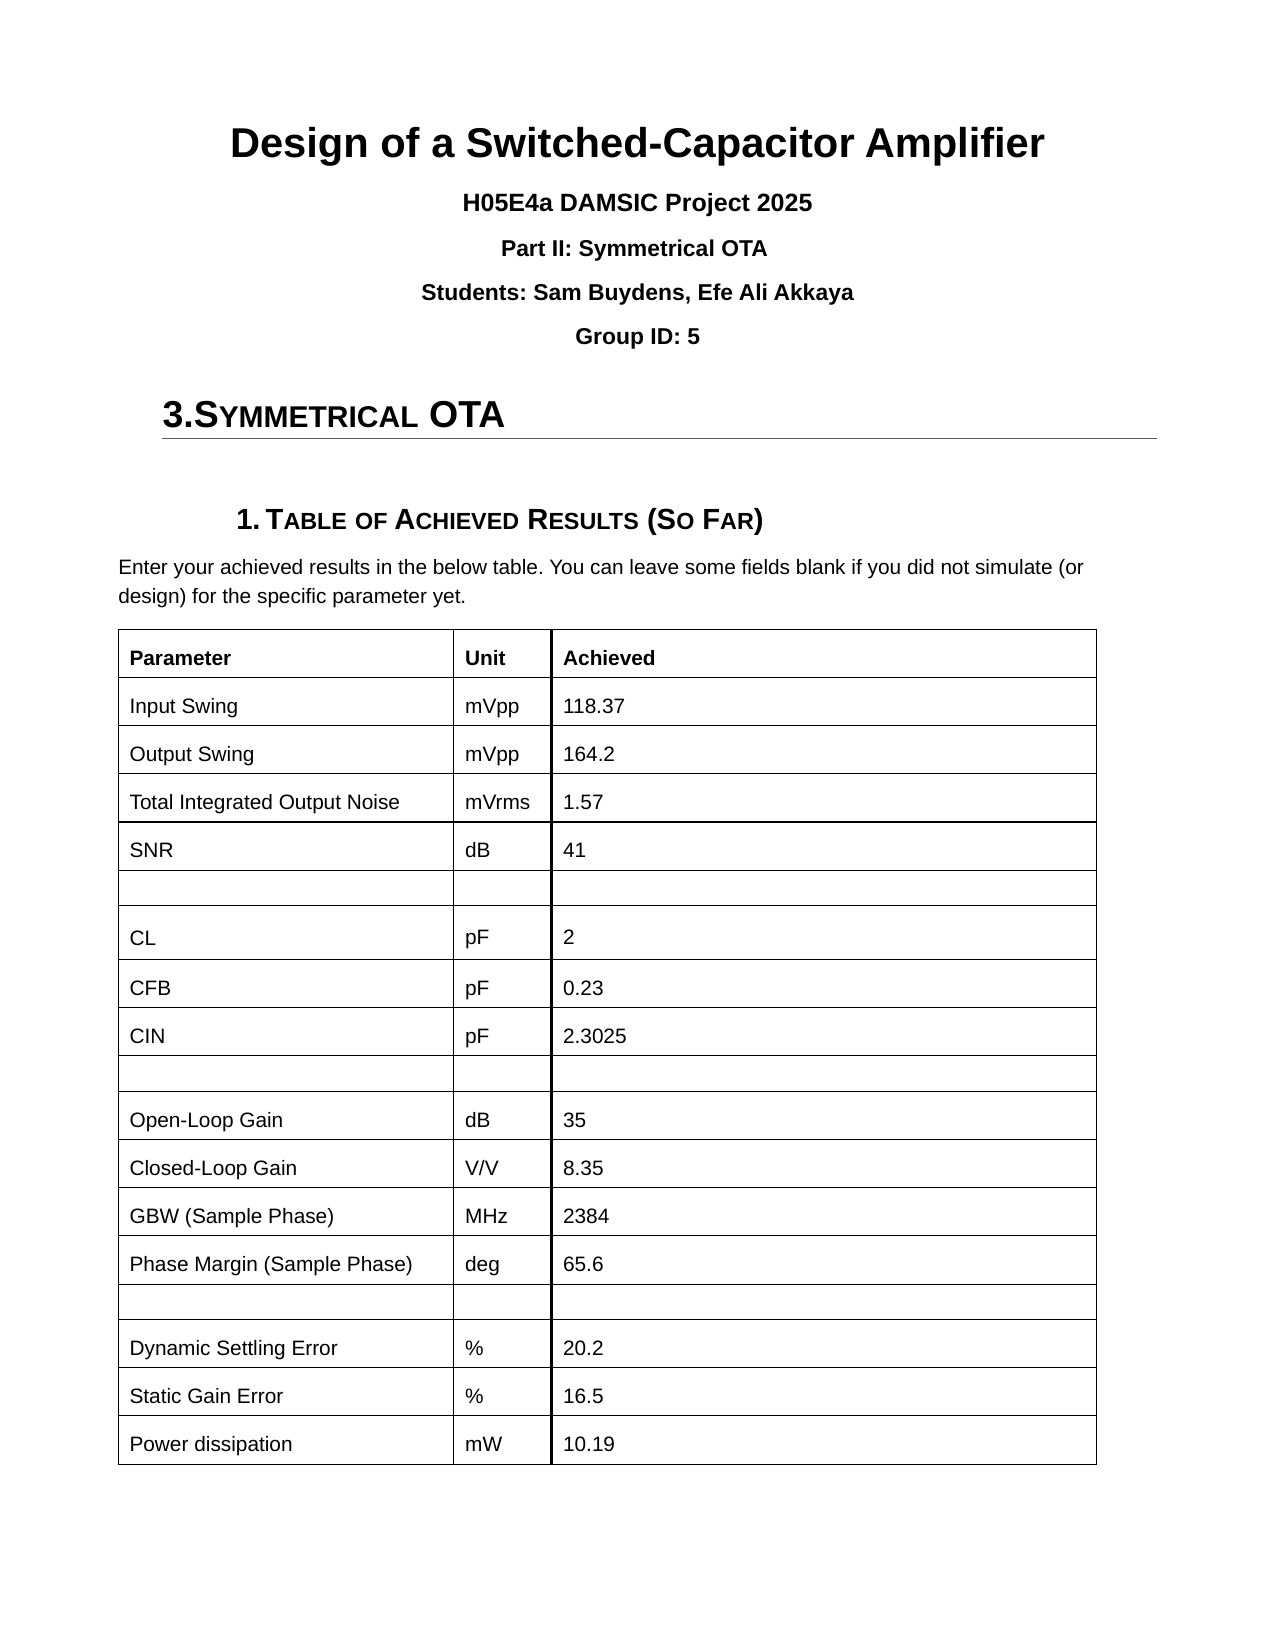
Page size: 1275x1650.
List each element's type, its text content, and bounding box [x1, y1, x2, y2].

table_cell mVpp [454, 678, 550, 725]
table_cell 1.57 [553, 774, 1096, 821]
table_cell 41 [553, 823, 1096, 869]
table_header Parameter [119, 630, 453, 677]
table_cell 65.6 [553, 1236, 1096, 1283]
table_cell pF [454, 1008, 550, 1055]
table_cell mW [454, 1416, 550, 1463]
table_cell 2 [553, 906, 1096, 959]
table_cell 8.35 [553, 1140, 1096, 1187]
table_cell 20.2 [553, 1320, 1096, 1367]
table_cell mVpp [454, 726, 550, 773]
table_header Unit [454, 630, 550, 677]
table_cell Input Swing [119, 678, 453, 725]
text Group ID: 5 [118, 323, 1157, 349]
text Part II: Symmetrical OTA [118, 235, 1157, 261]
table_cell [553, 1056, 1096, 1091]
table_cell [454, 871, 550, 905]
table_cell [553, 871, 1096, 905]
table_cell Power dissipation [119, 1416, 453, 1463]
table_cell [119, 871, 453, 905]
table_cell [119, 1285, 453, 1319]
table_cell [553, 1285, 1096, 1319]
table_cell [454, 1056, 550, 1091]
table_cell 2384 [553, 1188, 1096, 1235]
text Students: Sam Buydens, Efe Ali Akkaya [118, 279, 1157, 306]
text Design of a Switched-Capacitor Amplifier [118, 118, 1157, 166]
subtitle Table of Achieved Results (So Far) [236, 502, 1157, 536]
table_cell 0.23 [553, 960, 1096, 1007]
text H05E4a DAMSIC Project 2025 [118, 188, 1157, 217]
table_cell Dynamic Settling Error [119, 1320, 453, 1367]
table_cell 164.2 [553, 726, 1096, 773]
table_cell Phase Margin (Sample Phase) [119, 1236, 453, 1283]
table_cell pF [454, 960, 550, 1007]
table_cell mVrms [454, 774, 550, 821]
table_cell 2.3025 [553, 1008, 1096, 1055]
table_cell deg [454, 1236, 550, 1283]
table_cell [454, 1285, 550, 1319]
table_cell dB [454, 823, 550, 869]
table_cell 16.5 [553, 1368, 1096, 1415]
table_cell Static Gain Error [119, 1368, 453, 1415]
table_cell CFB [119, 960, 453, 1007]
subtitle Symmetrical OTA [162, 392, 1157, 438]
table_cell V/V [454, 1140, 550, 1187]
table_cell % [454, 1320, 550, 1367]
table_cell 118.37 [553, 678, 1096, 725]
table_cell pF [454, 906, 550, 959]
table_cell Closed-Loop Gain [119, 1140, 453, 1187]
table_cell 35 [553, 1092, 1096, 1139]
text Enter your achieved results in the below table. You can leave some fields blank if you did not simulate (or design) for the specific parameter yet. [118, 555, 1157, 607]
table_cell MHz [454, 1188, 550, 1235]
table_cell % [454, 1368, 550, 1415]
table_header Achieved [553, 630, 1096, 677]
table_cell SNR [119, 823, 453, 869]
table_cell Open-Loop Gain [119, 1092, 453, 1139]
table_cell GBW (Sample Phase) [119, 1188, 453, 1235]
table_cell dB [454, 1092, 550, 1139]
table_cell [119, 1056, 453, 1091]
table_cell CIN [119, 1008, 453, 1055]
table_cell Output Swing [119, 726, 453, 773]
table_cell 10.19 [553, 1416, 1096, 1463]
table_cell Total Integrated Output Noise [119, 774, 453, 821]
table_cell CL [119, 906, 453, 959]
